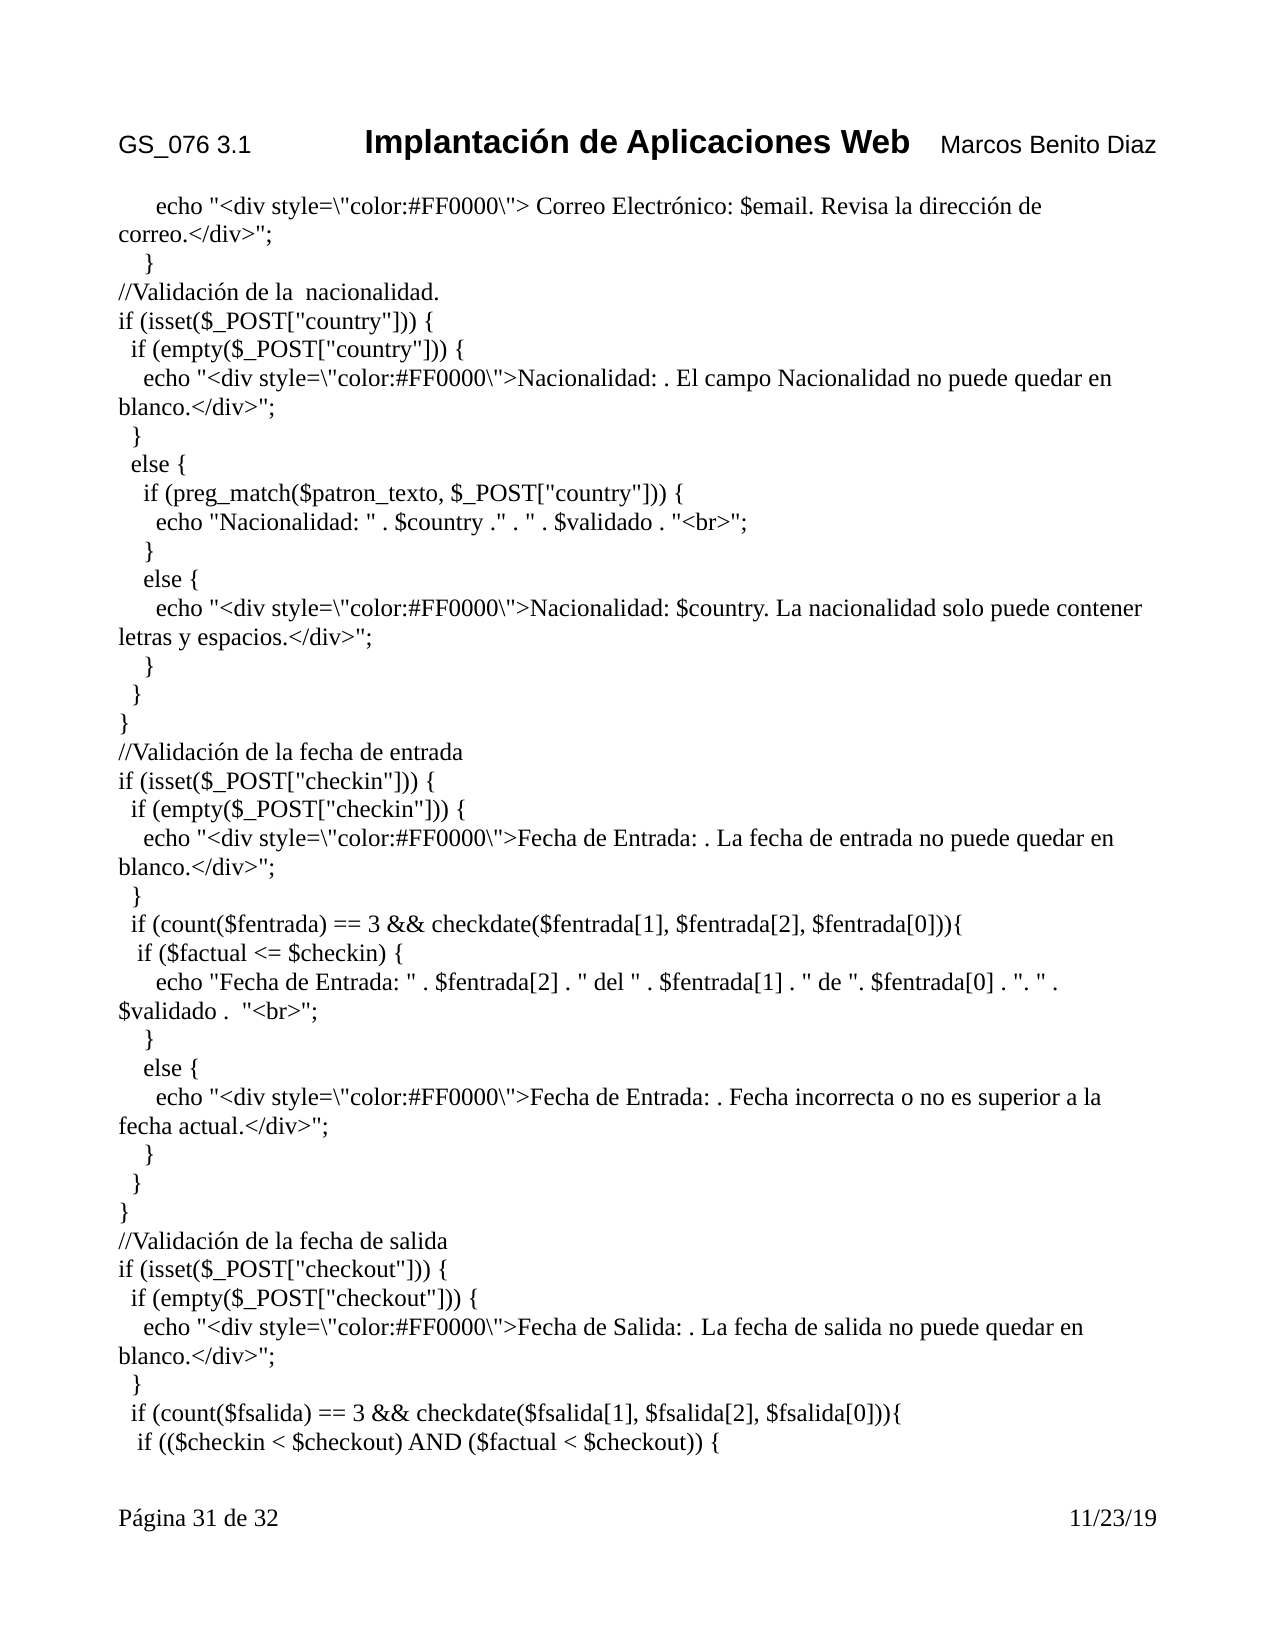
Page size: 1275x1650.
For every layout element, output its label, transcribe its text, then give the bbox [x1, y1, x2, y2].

text } [118, 421, 1157, 449]
text if (($checkin < $checkout) AND ($factual < $checkout)) { [118, 1427, 1157, 1456]
text echo "Fecha de Entrada: " . $fentrada[2] . " del " . $fentrada[1] . " de ". $fentrada[0] . ". " . $validado . "<br>"; [118, 967, 1157, 1024]
text } [118, 1024, 1157, 1053]
text //Validación de la fecha de salida [118, 1226, 1157, 1254]
text if (count($fsalida) == 3 && checkdate($fsalida[1], $fsalida[2], $fsalida[0])){ [118, 1398, 1157, 1427]
text if (preg_match($patron_texto, $_POST["country"])) { [118, 478, 1157, 507]
text echo "<div style=\"color:#FF0000\">Fecha de Entrada: . Fecha incorrecta o no es superior a la fecha actual.</div>"; [118, 1082, 1157, 1139]
text } [118, 1139, 1157, 1168]
text } [118, 881, 1157, 909]
text else { [118, 449, 1157, 478]
text echo "<div style=\"color:#FF0000\">Fecha de Entrada: . La fecha de entrada no puede quedar en blanco.</div>"; [118, 823, 1157, 881]
text if ($factual <= $checkin) { [118, 938, 1157, 967]
text if (count($fentrada) == 3 && checkdate($fentrada[1], $fentrada[2], $fentrada[0])){ [118, 909, 1157, 938]
text } [118, 651, 1157, 679]
text else { [118, 564, 1157, 593]
text //Validación de la nacionalidad. [118, 277, 1157, 306]
text } [118, 1168, 1157, 1197]
text if (empty($_POST["checkin"])) { [118, 794, 1157, 823]
text } [118, 708, 1157, 737]
text if (isset($_POST["checkin"])) { [118, 766, 1157, 794]
text if (empty($_POST["country"])) { [118, 334, 1157, 363]
text echo "<div style=\"color:#FF0000\">Nacionalidad: $country. La nacionalidad solo puede contener letras y espacios.</div>"; [118, 593, 1157, 651]
text //Validación de la fecha de entrada [118, 737, 1157, 766]
text } [118, 1197, 1157, 1226]
text echo "Nacionalidad: " . $country ." . " . $validado . "<br>"; [118, 507, 1157, 536]
text echo "<div style=\"color:#FF0000\"> Correo Electrónico: $email. Revisa la dirección de correo.</div>"; [118, 191, 1157, 248]
text else { [118, 1053, 1157, 1082]
text } [118, 248, 1157, 277]
text } [118, 1369, 1157, 1398]
text if (empty($_POST["checkout"])) { [118, 1283, 1157, 1312]
text echo "<div style=\"color:#FF0000\">Fecha de Salida: . La fecha de salida no puede quedar en blanco.</div>"; [118, 1312, 1157, 1369]
text if (isset($_POST["country"])) { [118, 306, 1157, 334]
text if (isset($_POST["checkout"])) { [118, 1254, 1157, 1283]
text } [118, 536, 1157, 564]
text } [118, 679, 1157, 708]
text echo "<div style=\"color:#FF0000\">Nacionalidad: . El campo Nacionalidad no puede quedar en blanco.</div>"; [118, 363, 1157, 421]
